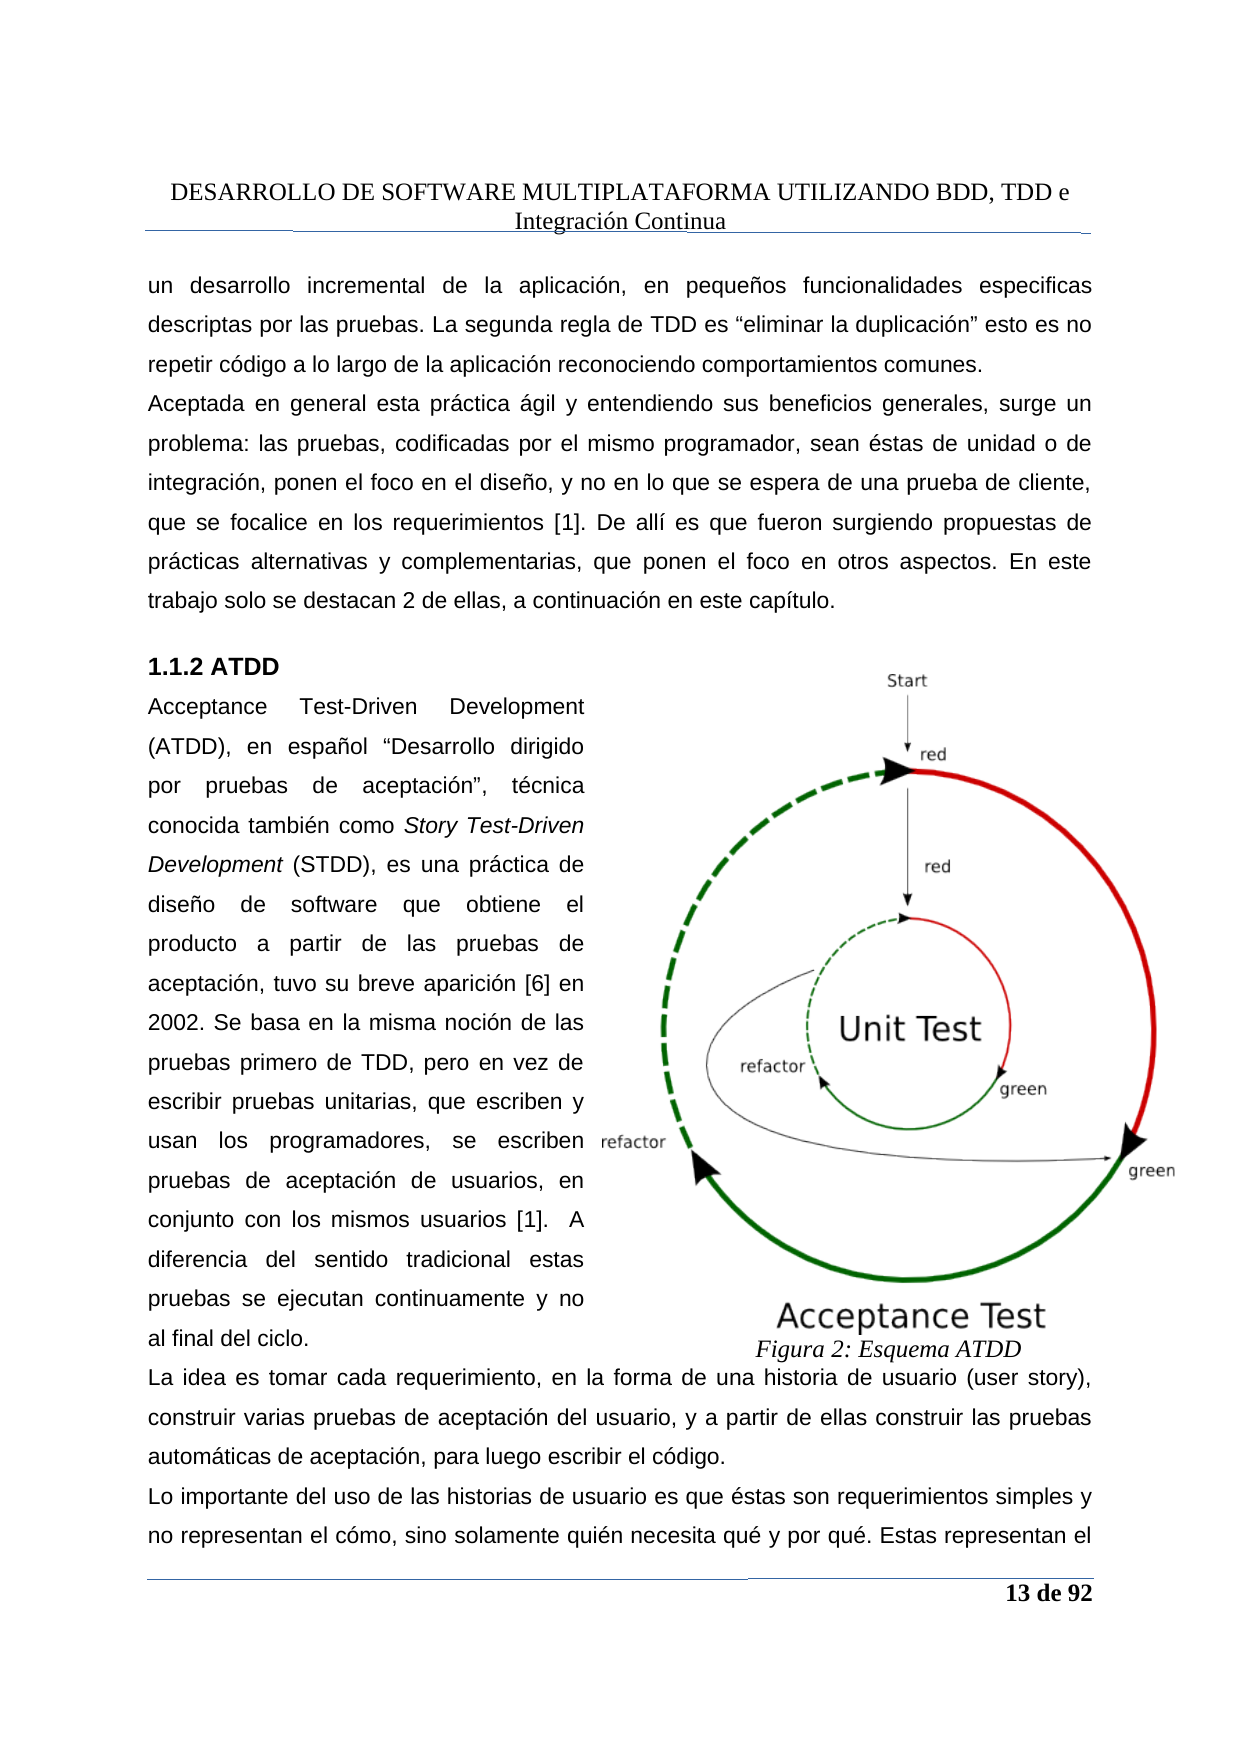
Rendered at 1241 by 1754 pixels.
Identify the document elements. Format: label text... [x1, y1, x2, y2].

picture [602, 674, 1175, 1335]
text un desarrollo incremental de la aplicación, en pequeños funcionalidades especificas descriptas por las pruebas. La segunda regla de TDD es “eliminar la duplicación” esto es no repetir código a lo largo de la aplicación reconociendo comportamientos comunes. [148, 272, 1093, 377]
subtitle 1.1.2 ATDD [148, 652, 1174, 681]
text La idea es tomar cada requerimiento, en la forma de una historia de usuario (user story), construir varias pruebas de aceptación del usuario, y a partir de ellas construir las pruebas automáticas de aceptación, para luego escribir el código. [148, 1364, 1093, 1470]
text Aceptada en general esta práctica ágil y entendiendo sus beneficios generales, surge un problema: las pruebas, codificadas por el mismo programador, sean éstas de unidad o de integración, ponen el foco en el diseño, y no en lo que se espera de una prueba de cliente, que se focalice en los requerimientos [1]. De allí es que fueron surgiendo propuestas de prácticas alternativas y complementarias, que ponen el foco en otros aspectos. En este trabajo solo se destacan 2 de ellas, a continuación en este capítulo. [148, 390, 1093, 614]
text Lo importante del uso de las historias de usuario es que éstas son requerimientos simples y no representan el cómo, sino solamente quién necesita qué y por qué. Estas representan el [148, 1483, 1093, 1549]
text Acceptance Test-Driven Development (ATDD), en español “Desarrollo dirigido por pruebas de aceptación”, técnica conocida también como Story Test-Driven Development (STDD), es una práctica de diseño de software que obtiene el producto a partir de las pruebas de aceptación, tuvo su breve aparición [6] en 2002. Se basa en la misma noción de las pruebas primero de TDD, pero en vez de escribir pruebas unitarias, que escriben y usan los programadores, se escriben pruebas de aceptación de usuarios, en conjunto con los mismos usuarios [1]. A diferencia del sentido tradicional estas pruebas se ejecutan continuamente y no al final del ciclo. [148, 693, 602, 1351]
list Figura 2: Esquema ATDD [602, 1335, 1174, 1363]
